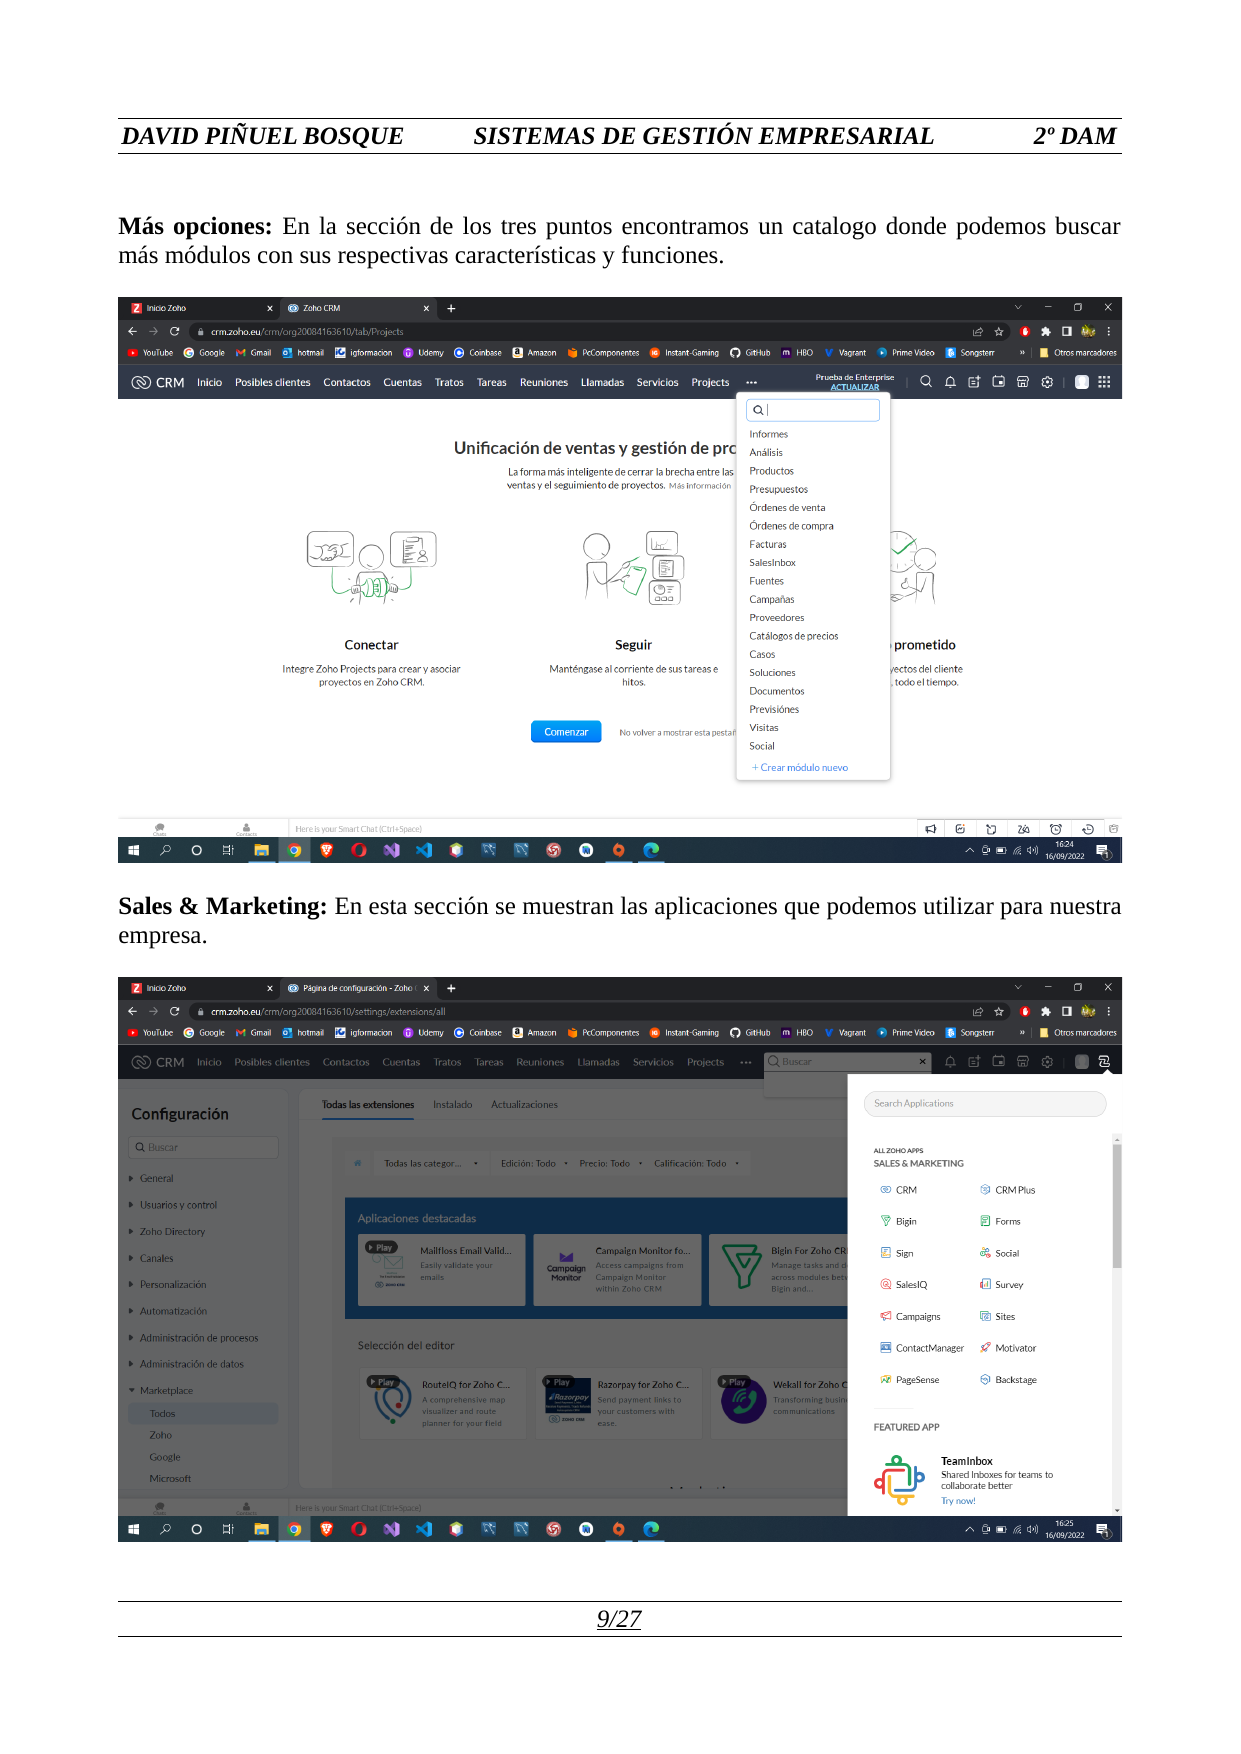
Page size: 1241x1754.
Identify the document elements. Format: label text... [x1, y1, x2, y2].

picture [118, 297, 1123, 863]
text Sales & Marketing: En esta sección se muestran las aplicaciones que podemos utilizar para nuestra empresa. [118, 891, 1122, 948]
picture [118, 977, 1123, 1542]
text Más opciones: En la sección de los tres puntos encontramos un catalogo donde podemos buscar más módulos con sus respectivas características y funciones. [118, 211, 1122, 269]
